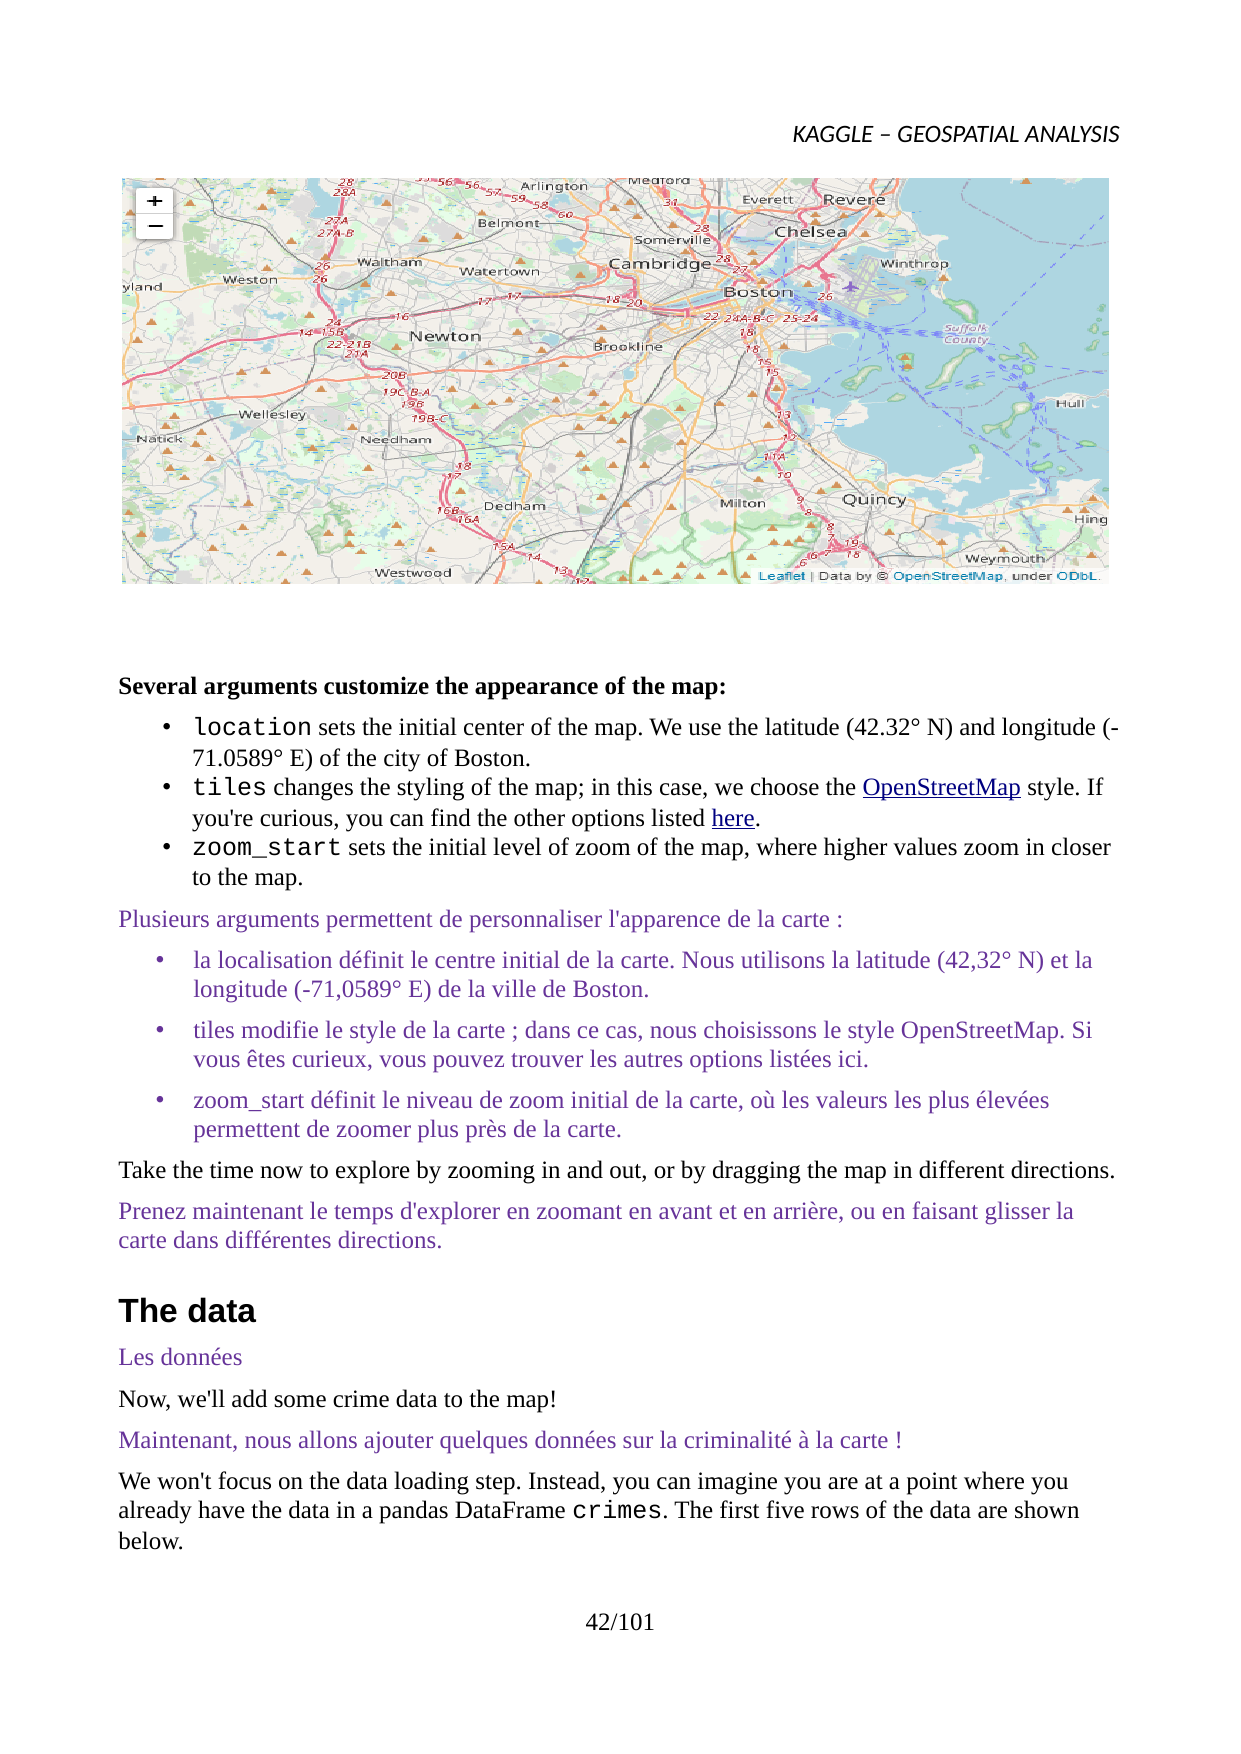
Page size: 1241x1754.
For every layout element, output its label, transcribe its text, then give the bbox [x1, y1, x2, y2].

list zoom_start définit le niveau de zoom initial de la carte, où les valeurs les plus élevées permettent de zoomer plus près de la carte. [156, 1085, 1122, 1142]
text Les données [118, 1342, 1122, 1371]
list zoom_start sets the initial level of zoom of the map, where higher values zoom in closer to the map. [162, 832, 1122, 891]
list tiles changes the styling of the map; in this case, we choose the OpenStreetMap style. If you're curious, you can find the other options listed here. [162, 772, 1122, 832]
text Plusieurs arguments permettent de personnaliser l'apparence de la carte : [118, 904, 1122, 932]
text Several arguments customize the appearance of the map: [118, 671, 1122, 700]
list la localisation définit le centre initial de la carte. Nous utilisons la latitude (42,32° N) et la longitude (-71,0589° E) de la ville de Boston. [156, 945, 1122, 1002]
list location sets the initial center of the map. We use the latitude (42.32° N) and longitude (-71.0589° E) of the city of Boston. [162, 712, 1122, 772]
picture [118, 178, 1122, 589]
subtitle The data [118, 1291, 1122, 1330]
text Now, we'll add some crime data to the map! [118, 1384, 1122, 1412]
list tiles modifie le style de la carte ; dans ce cas, nous choisissons le style OpenStreetMap. Si vous êtes curieux, vous pouvez trouver les autres options listées ici. [156, 1015, 1122, 1072]
text Prenez maintenant le temps d'explorer en zoomant en avant et en arrière, ou en faisant glisser la carte dans différentes directions. [118, 1196, 1122, 1254]
text Maintenant, nous allons ajouter quelques données sur la criminalité à la carte ! [118, 1425, 1122, 1454]
text We won't focus on the data loading step. Instead, you can imagine you are at a point where you already have the data in a pandas DataFrame crimes. The first five rows of the data are shown below. [118, 1466, 1122, 1554]
text Take the time now to explore by zooming in and out, or by dragging the map in different directions. [118, 1155, 1122, 1184]
